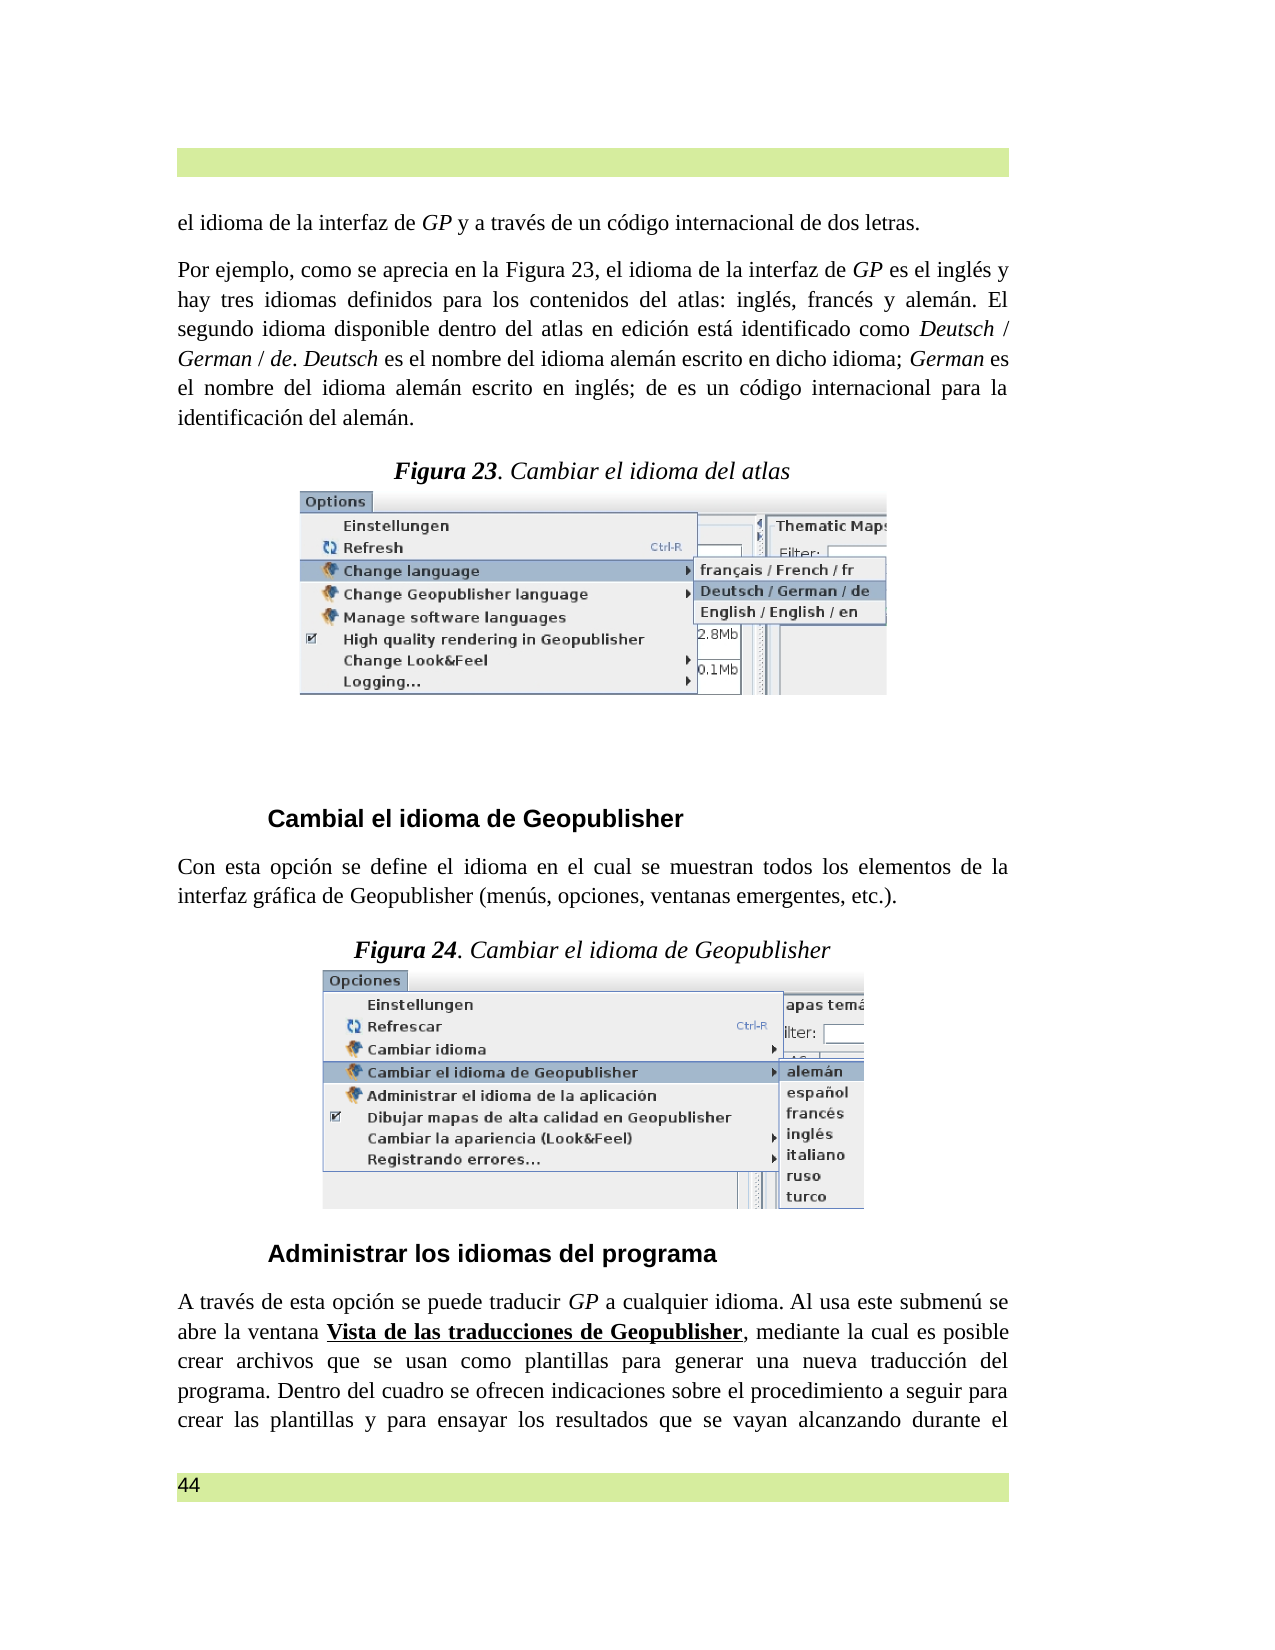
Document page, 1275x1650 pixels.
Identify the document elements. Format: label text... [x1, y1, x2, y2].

text Figura 24. Cambiar el idioma de Geopublisher [177, 935, 1009, 963]
text Con esta opción se define el idioma en el cual se muestran todos los elementos de la interfaz gráfica de Geopublisher (menús, opciones, ventanas emergentes, etc.). [177, 851, 1009, 910]
text el idioma de la interfaz de GP y a través de un código internacional de dos letras. [177, 207, 1009, 236]
text Figura 23. Cambiar el idioma del atlas [177, 456, 1009, 485]
subtitle Administrar los idiomas del programa [177, 1239, 1009, 1268]
text Por ejemplo, como se aprecia en la Figura 23, el idioma de la interfaz de GP es el inglés y hay tres idiomas definidos para los contenidos del atlas: inglés, francés y alemán. El segundo idioma disponible dentro del atlas en edición está identificado como Deutsch / German / de. Deutsch es el nombre del idioma alemán escrito en dicho idioma; German es el nombre del idioma alemán escrito en inglés; de es un código internacional para la identificación del alemán. [177, 254, 1009, 431]
text A través de esta opción se puede traducir GP a cualquier idioma. Al usa este submenú se abre la ventana Vista de las traducciones de Geopublisher, mediante la cual es posible crear archivos que se usan como plantillas para generar una nueva traducción del programa. Dentro del cuadro se ofrecen indicaciones sobre el procedimiento a seguir para crear las plantillas y para ensayar los resultados que se vayan alcanzando durante el [177, 1286, 1009, 1433]
subtitle Cambial el idioma de Geopublisher [177, 804, 1009, 832]
picture [322, 970, 864, 1209]
picture [299, 491, 887, 695]
